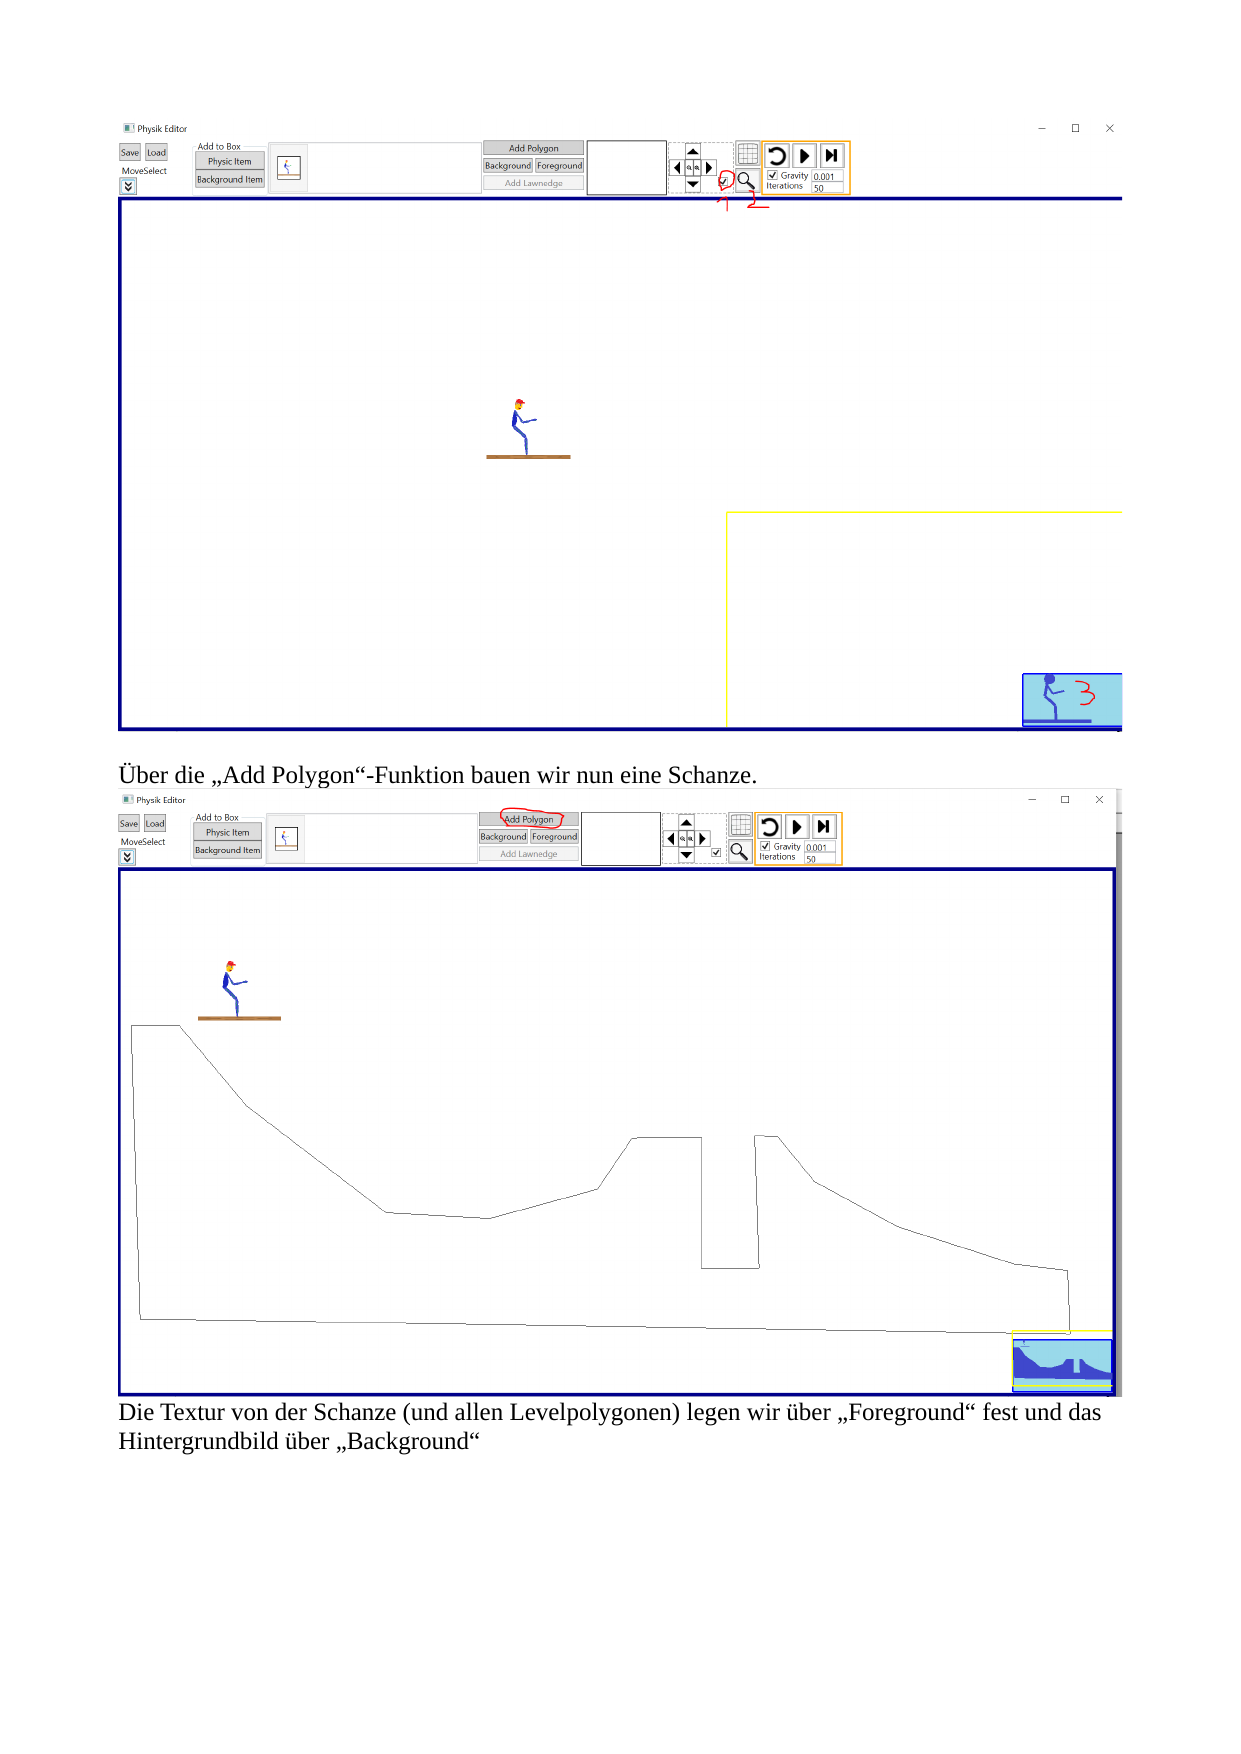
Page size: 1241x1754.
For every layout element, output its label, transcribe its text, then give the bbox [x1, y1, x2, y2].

picture [118, 118, 1123, 732]
text Die Textur von der Schanze (und allen Levelpolygonen) legen wir über „Foreground“ fest und das Hintergrundbild über „Background“ [118, 1397, 1122, 1454]
picture [118, 788, 1123, 1397]
text Über die „Add Polygon“-Funktion bauen wir nun eine Schanze. [118, 760, 1122, 788]
